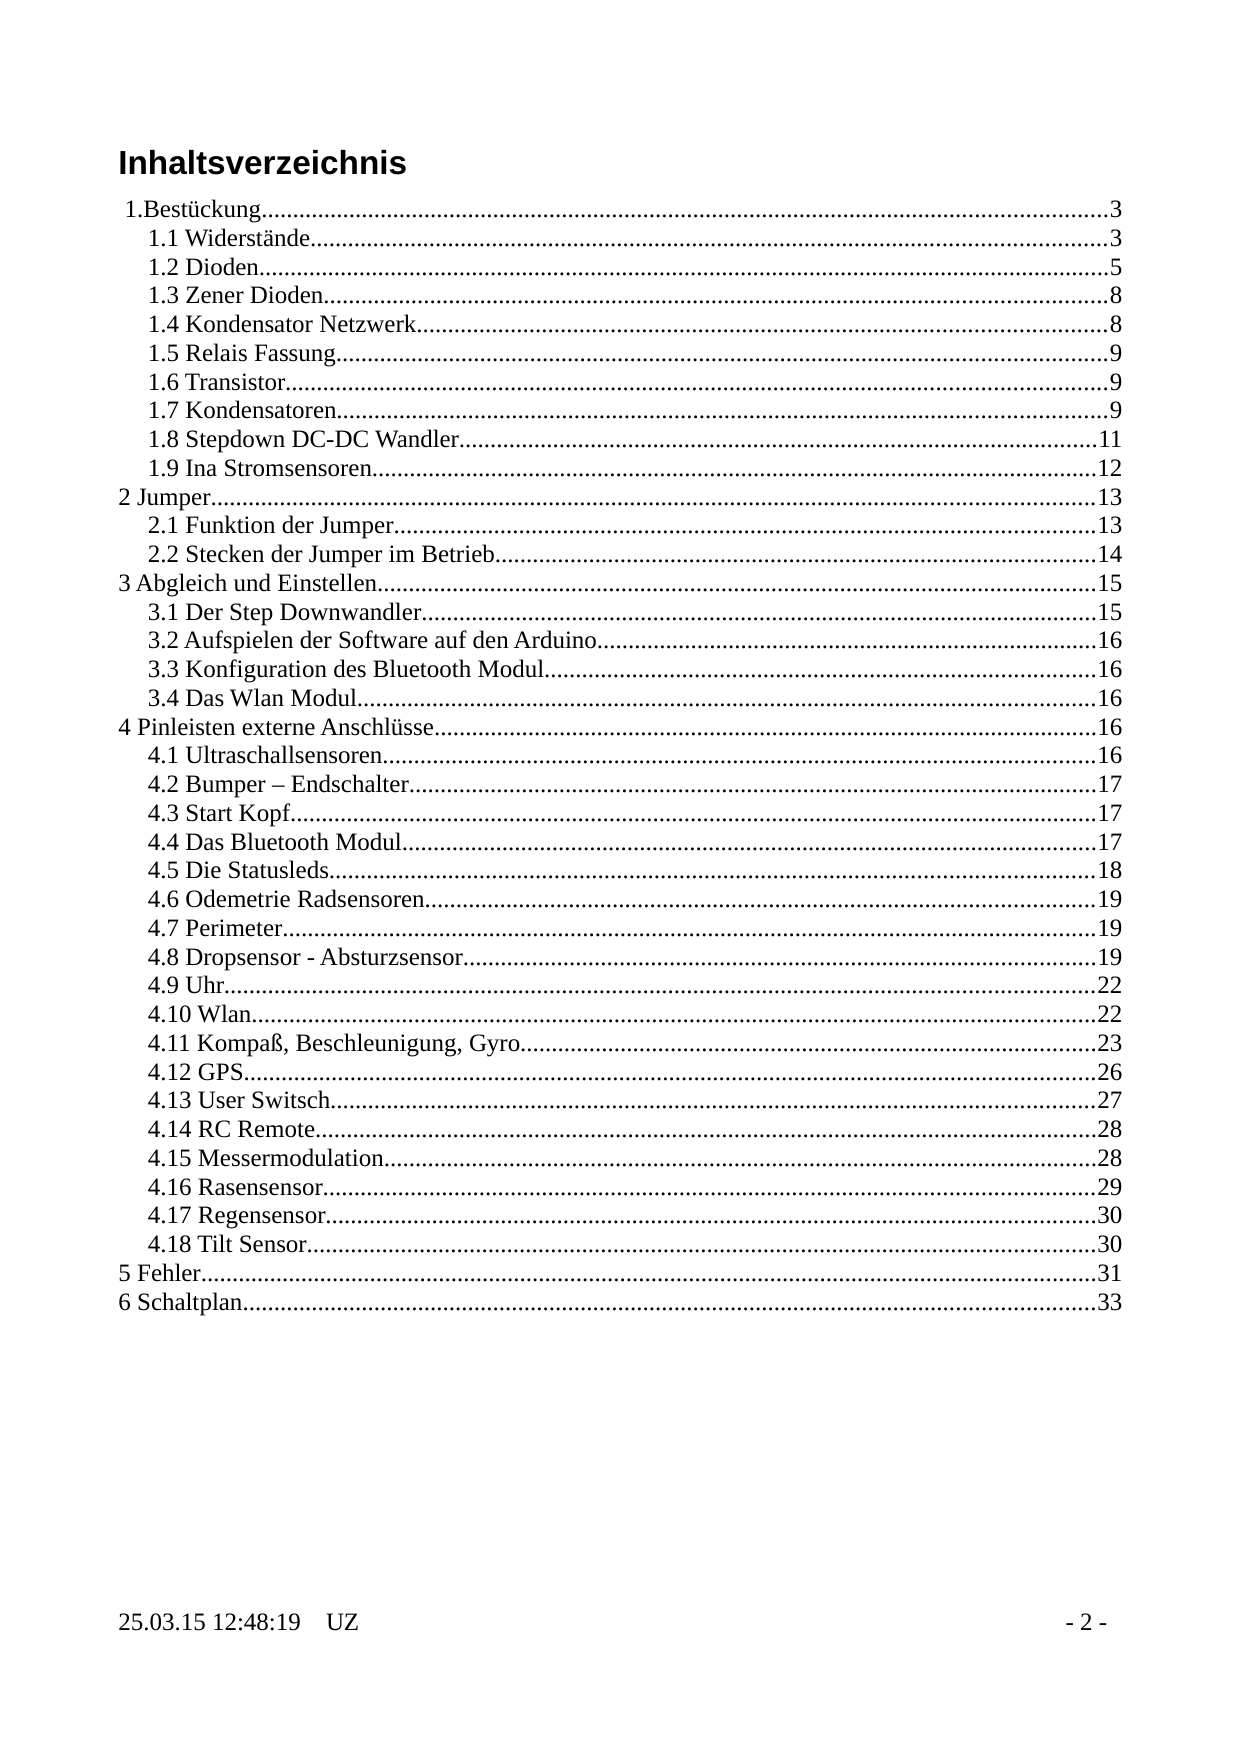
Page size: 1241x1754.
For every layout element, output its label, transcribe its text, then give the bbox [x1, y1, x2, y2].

text 1.3 Zener Dioden 8 [148, 280, 1122, 309]
text 4.14 RC Remote 28 [148, 1114, 1122, 1143]
text 4.18 Tilt Sensor 30 [148, 1229, 1122, 1258]
text 4.8 Dropsensor - Absturzsensor 19 [148, 942, 1122, 970]
text 4.4 Das Bluetooth Modul 17 [148, 827, 1122, 855]
text 5 Fehler 31 [118, 1258, 1122, 1287]
text 3.4 Das Wlan Modul 16 [148, 683, 1122, 712]
text 4.13 User Switsch 27 [148, 1085, 1122, 1114]
text 1.4 Kondensator Netzwerk 8 [148, 309, 1122, 338]
text 3.1 Der Step Downwandler 15 [148, 597, 1122, 625]
text 2.1 Funktion der Jumper 13 [148, 510, 1122, 539]
text 4.9 Uhr 22 [148, 970, 1122, 999]
text 4 Pinleisten externe Anschlüsse 16 [118, 712, 1122, 740]
text 4.17 Regensensor 30 [148, 1200, 1122, 1229]
text 1.8 Stepdown DC-DC Wandler 11 [148, 424, 1122, 453]
text 3.3 Konfiguration des Bluetooth Modul 16 [148, 654, 1122, 683]
subtitle Inhaltsverzeichnis [118, 143, 1122, 182]
text 4.12 GPS 26 [148, 1057, 1122, 1085]
text 6 Schaltplan 33 [118, 1287, 1122, 1315]
text 4.15 Messermodulation 28 [148, 1143, 1122, 1172]
text 1.7 Kondensatoren 9 [148, 395, 1122, 424]
text 2 Jumper 13 [118, 482, 1122, 510]
text 4.7 Perimeter 19 [148, 913, 1122, 942]
text 4.2 Bumper – Endschalter 17 [148, 769, 1122, 798]
text 1.9 Ina Stromsensoren 12 [148, 453, 1122, 482]
text 1.6 Transistor 9 [148, 367, 1122, 395]
text 3 Abgleich und Einstellen 15 [118, 568, 1122, 597]
text 4.1 Ultraschallsensoren 16 [148, 740, 1122, 769]
text 2.2 Stecken der Jumper im Betrieb 14 [148, 539, 1122, 568]
text 1.2 Dioden 5 [148, 252, 1122, 280]
text 4.11 Kompaß, Beschleunigung, Gyro 23 [148, 1028, 1122, 1057]
text 4.10 Wlan 22 [148, 999, 1122, 1028]
text 1.5 Relais Fassung 9 [148, 338, 1122, 367]
text 4.6 Odemetrie Radsensoren 19 [148, 884, 1122, 913]
text 3.2 Aufspielen der Software auf den Arduino 16 [148, 625, 1122, 654]
text 1.Bestückung 3 [118, 194, 1122, 223]
text 4.5 Die Statusleds 18 [148, 855, 1122, 884]
text 4.16 Rasensensor 29 [148, 1172, 1122, 1200]
text 4.3 Start Kopf 17 [148, 798, 1122, 827]
text 1.1 Widerstände 3 [148, 223, 1122, 252]
